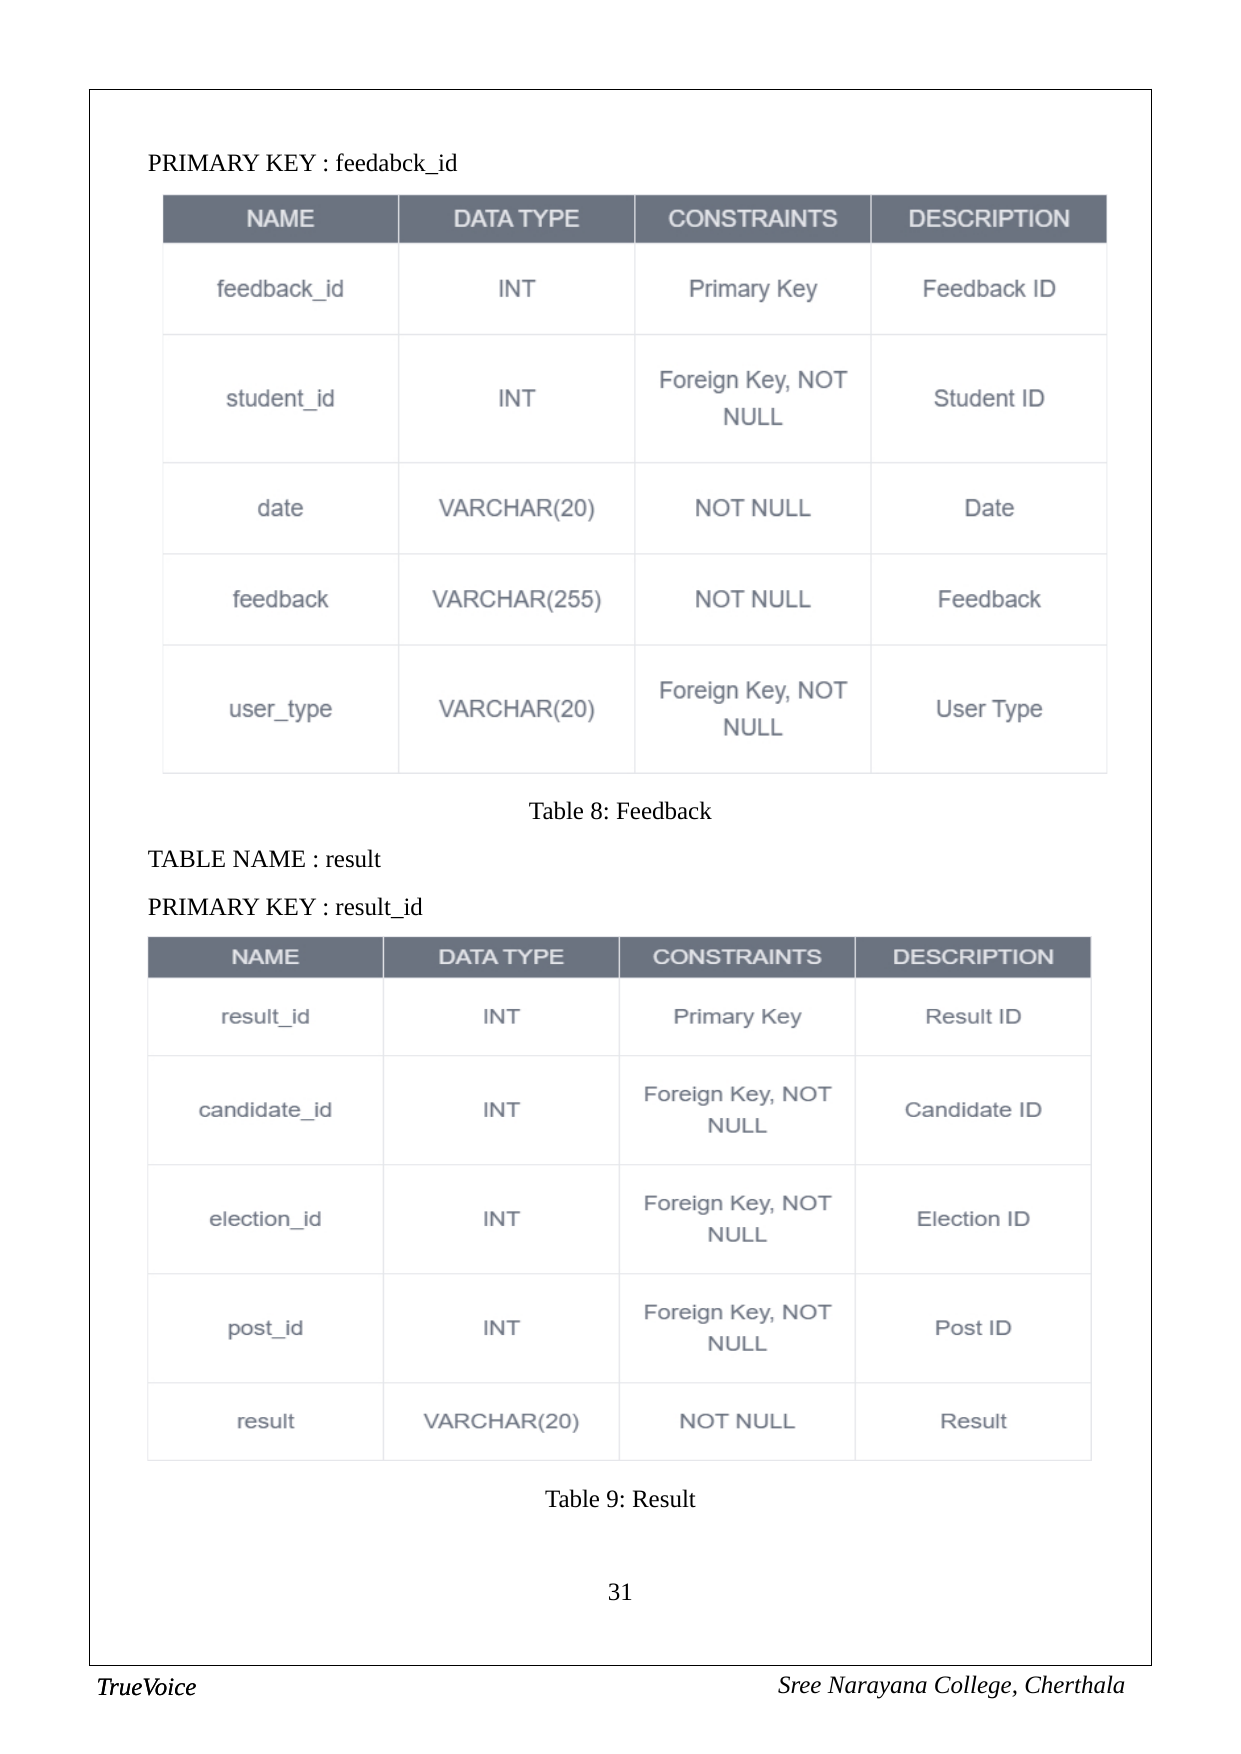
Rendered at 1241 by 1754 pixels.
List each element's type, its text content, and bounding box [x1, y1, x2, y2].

text PRIMARY KEY : feedabck_id [148, 148, 1092, 176]
text PRIMARY KEY : result_id [148, 892, 1092, 920]
text Table 8: Feedback [148, 195, 1092, 825]
text TABLE NAME : result [148, 844, 1092, 873]
picture [147, 936, 1092, 1461]
text Table 9: Result [148, 1461, 1092, 1512]
picture [162, 194, 1108, 774]
